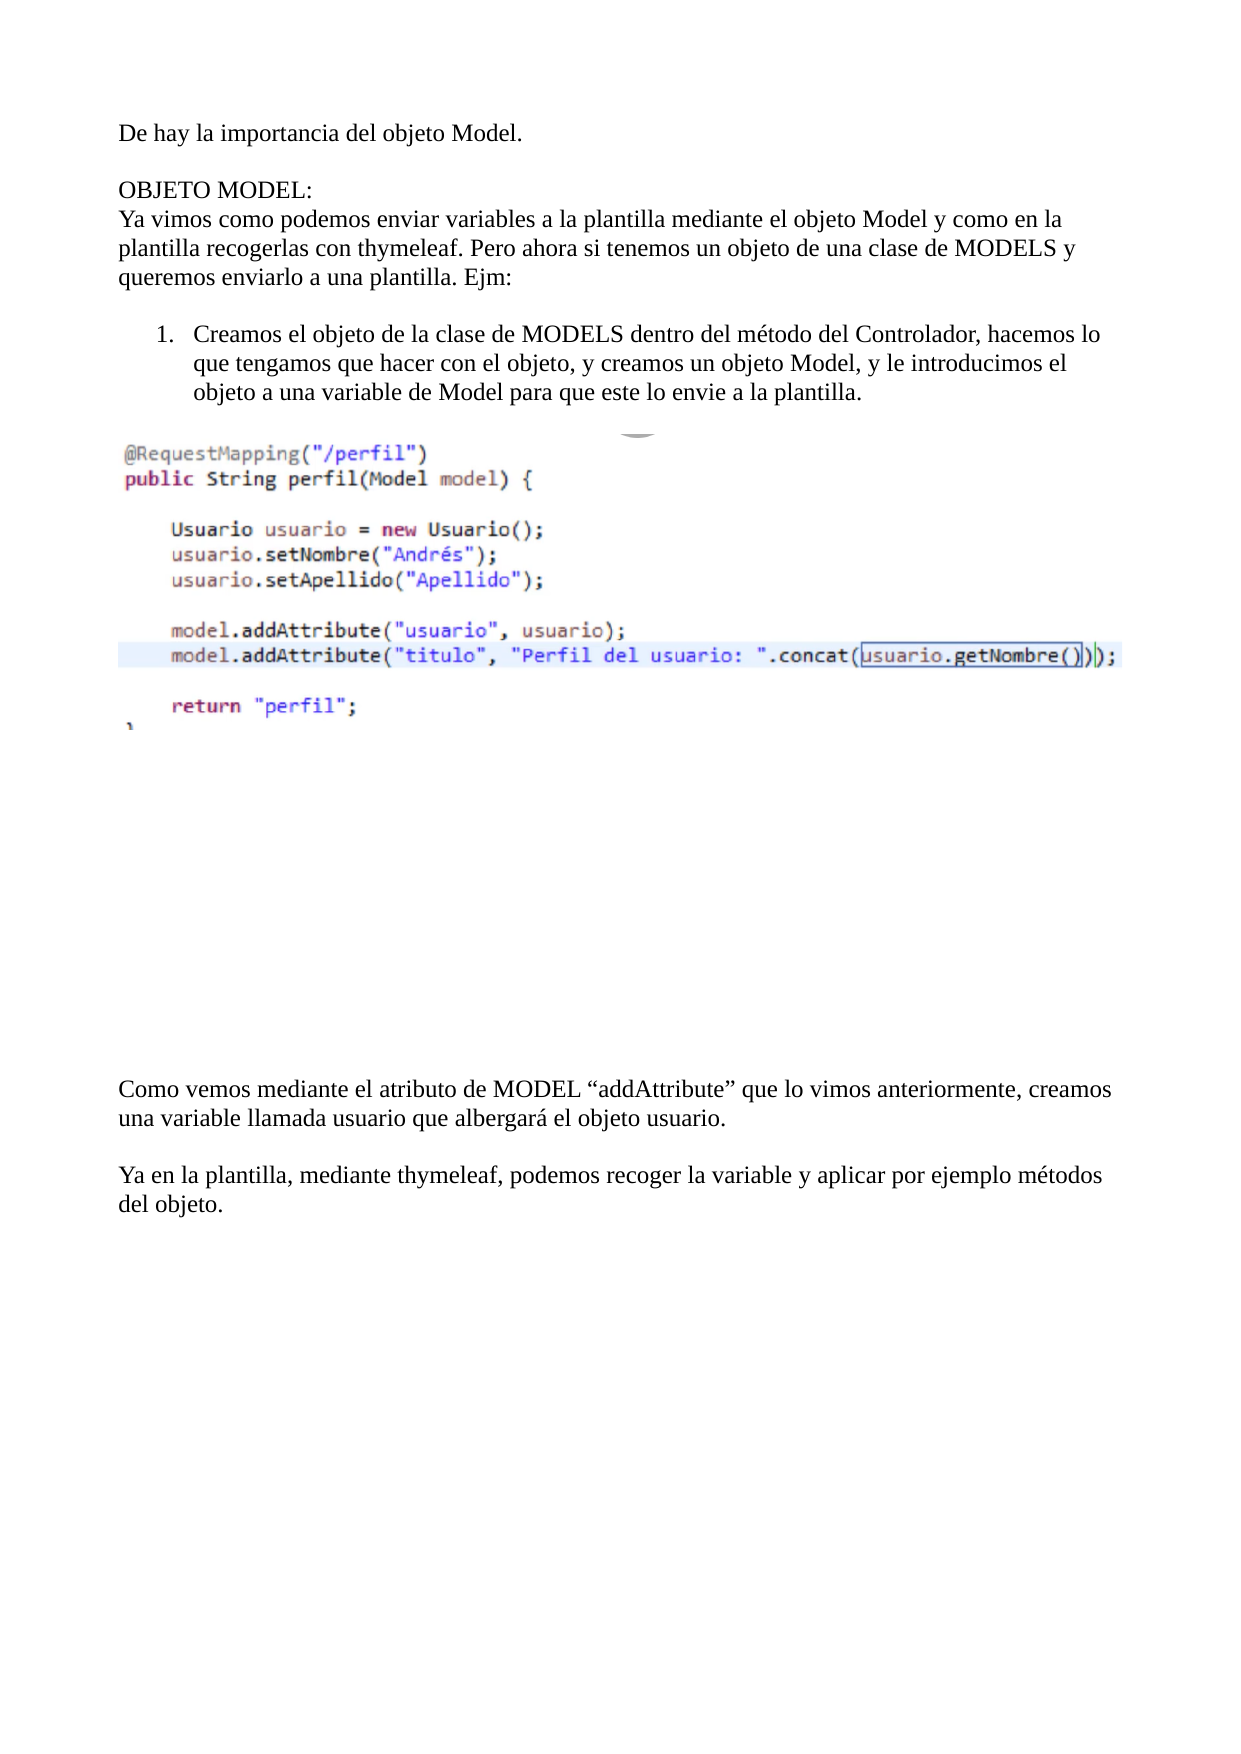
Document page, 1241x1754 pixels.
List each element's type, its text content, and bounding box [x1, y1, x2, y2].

text OBJETO MODEL: [118, 176, 1122, 204]
text De hay la importancia del objeto Model. [118, 118, 1122, 147]
text Como vemos mediante el atributo de MODEL “addAttribute” que lo vimos anteriormente, creamos una variable llamada usuario que albergará el objeto usuario. [118, 1074, 1122, 1132]
list Creamos el objeto de la clase de MODELS dentro del método del Controlador, hacemos lo que tengamos que hacer con el objeto, y creamos un objeto Model, y le introducimos el objeto a una variable de Model para que este lo envie a la plantilla. [156, 319, 1122, 406]
text Ya vimos como podemos enviar variables a la plantilla mediante el objeto Model y como en la plantilla recogerlas con thymeleaf. Pero ahora si tenemos un objeto de una clase de MODELS y queremos enviarlo a una plantilla. Ejm: [118, 204, 1122, 291]
text Ya en la plantilla, mediante thymeleaf, podemos recoger la variable y aplicar por ejemplo métodos del objeto. [118, 1161, 1122, 1218]
